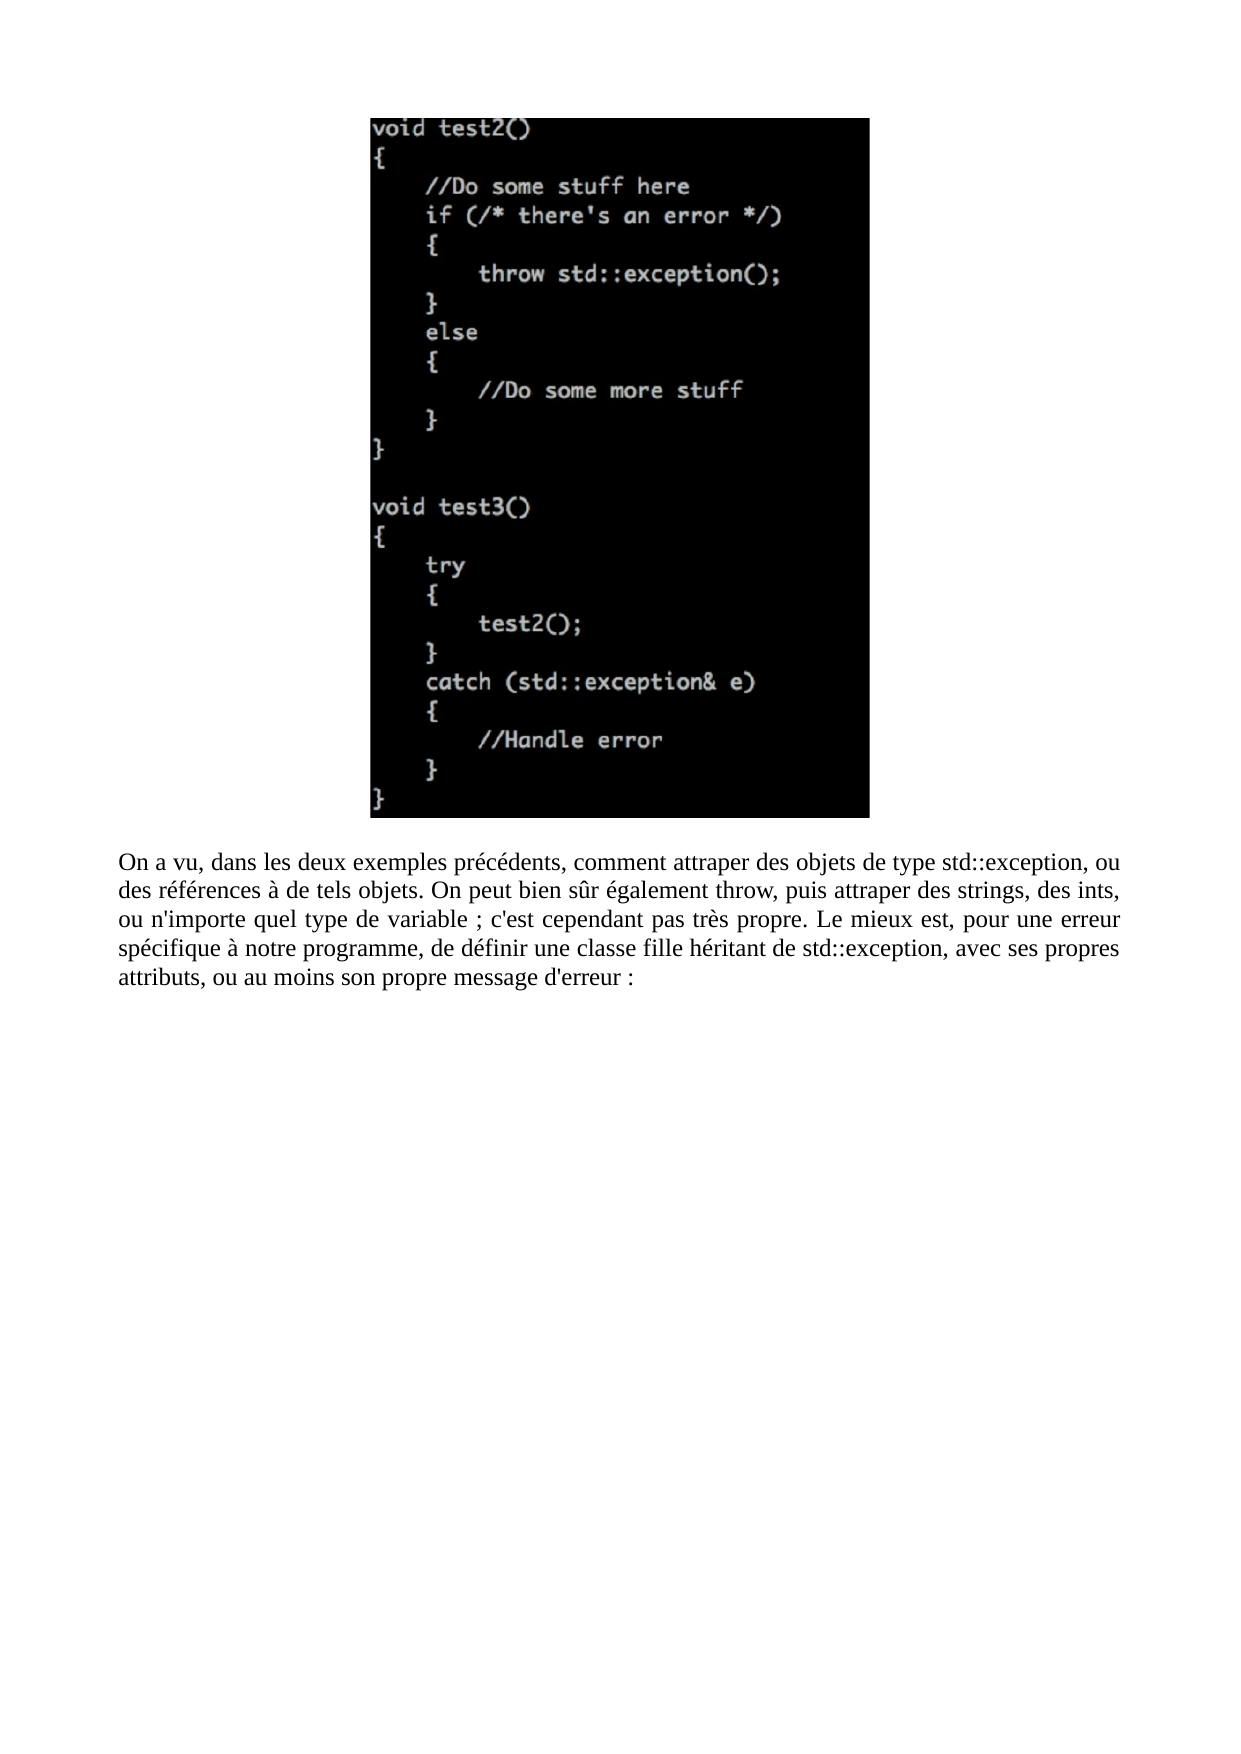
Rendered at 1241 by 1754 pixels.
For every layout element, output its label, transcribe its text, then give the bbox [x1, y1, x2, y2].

text On a vu, dans les deux exemples précédents, comment attraper des objets de type std::exception, ou des références à de tels objets. On peut bien sûr également throw, puis attraper des strings, des ints, ou n'importe quel type de variable ; c'est cependant pas très propre. Le mieux est, pour une erreur spécifique à notre programme, de définir une classe fille héritant de std::exception, avec ses propres attributs, ou au moins son propre message d'erreur : [118, 847, 1122, 991]
